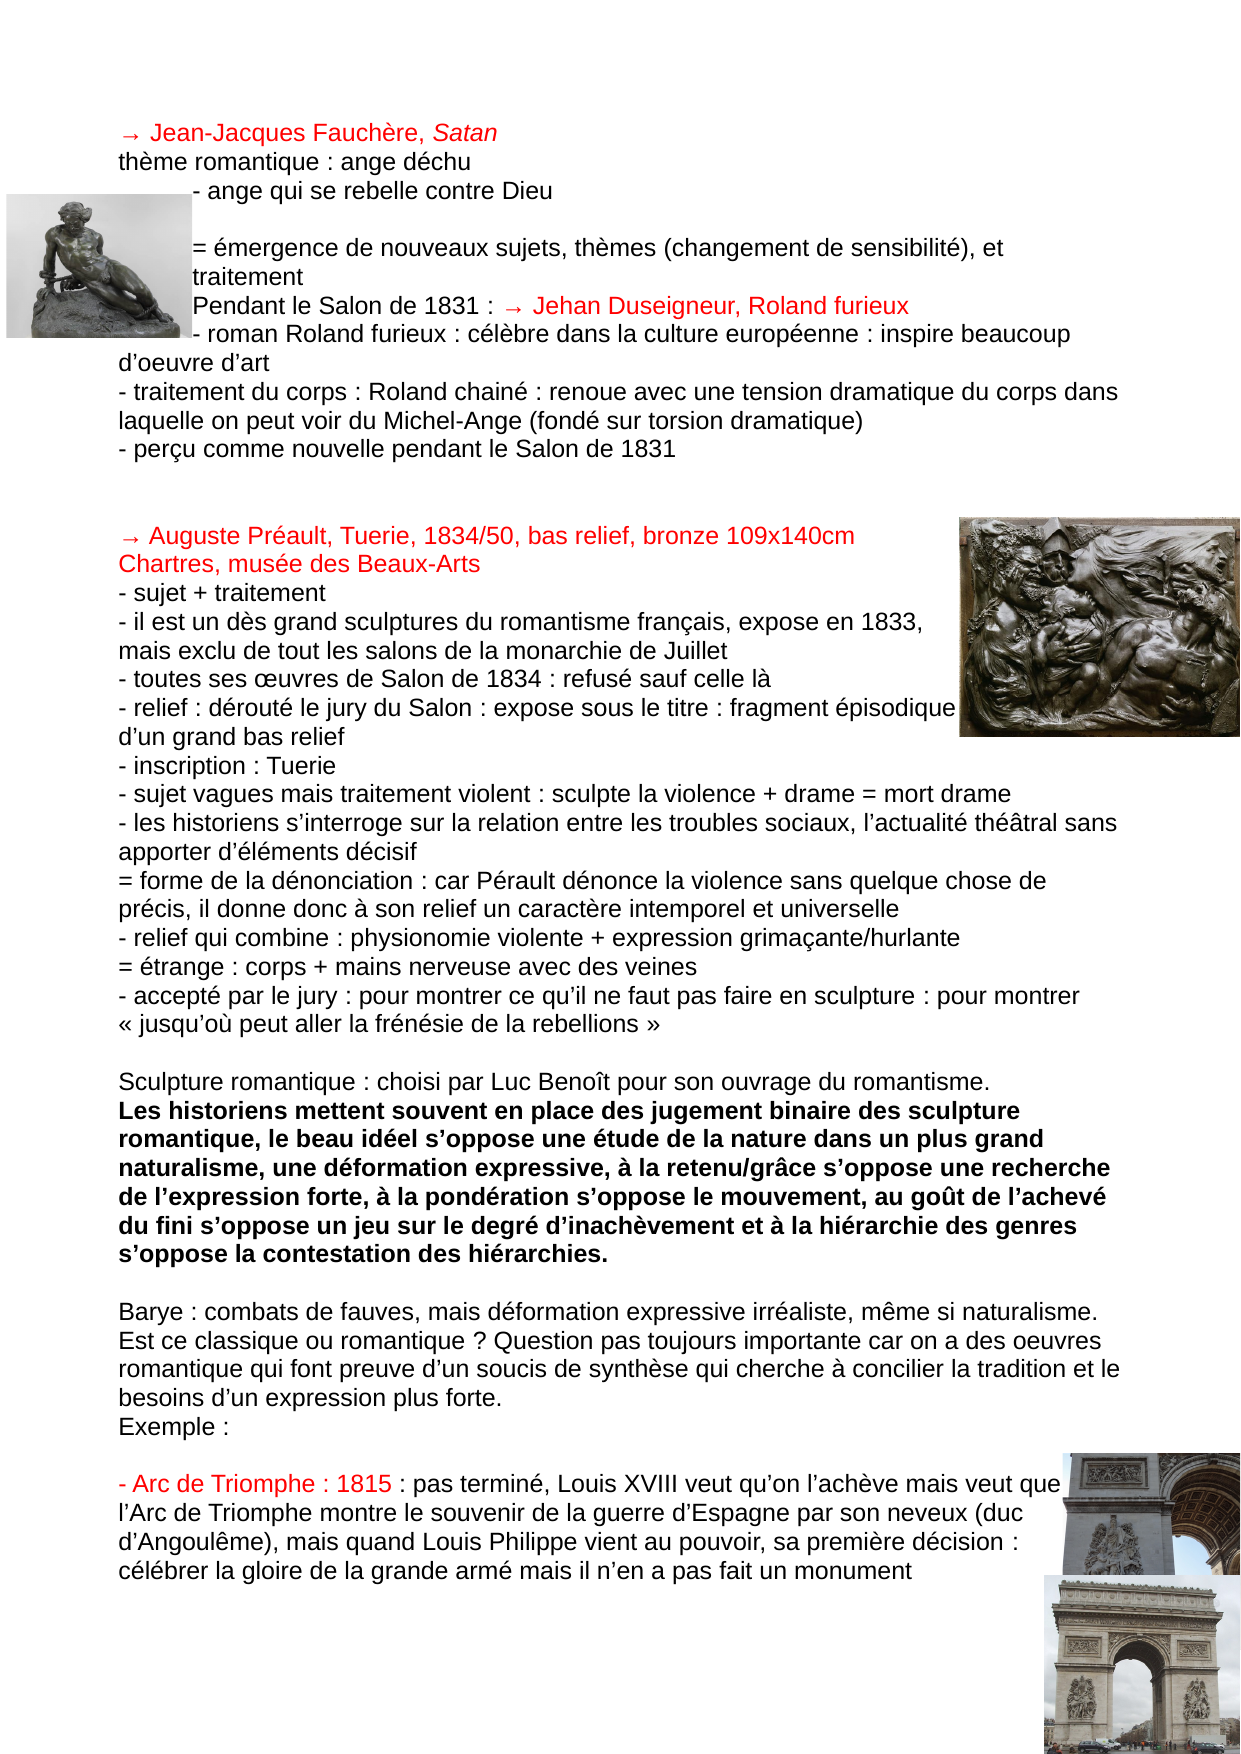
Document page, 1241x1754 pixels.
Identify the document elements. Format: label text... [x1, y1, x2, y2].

text - Arc de Triomphe : 1815 : pas terminé, Louis XVIII veut qu’on l’achève mais veut que l’Arc de Triomphe montre le souvenir de la guerre d’Espagne par son neveux (duc d’Angoulême), mais quand Louis Philippe vient au pouvoir, sa première décision : célébrer la gloire de la grande armé mais il n’en a pas fait un monument [118, 1469, 1062, 1584]
text - traitement du corps : Roland chainé : renoue avec une tension dramatique du corps dans laquelle on peut voir du Michel-Ange (fondé sur torsion dramatique) [118, 377, 1122, 434]
text → Jean-Jacques Fauchère, Satan [118, 118, 1122, 147]
text Sculpture romantique : choisi par Luc Benoît pour son ouvrage du romantisme. [118, 1067, 1122, 1096]
text - ange qui se rebelle contre Dieu [118, 176, 1122, 204]
text = émergence de nouveaux sujets, thèmes (changement de sensibilité), et traitement [193, 233, 1122, 291]
text - relief : dérouté le jury du Salon : expose sous le titre : fragment épisodique d’un grand bas relief [118, 693, 1122, 751]
text - perçu comme nouvelle pendant le Salon de 1831 [118, 434, 1122, 463]
text - relief qui combine : physionomie violente + expression grimaçante/hurlante [118, 923, 1122, 952]
text - sujet vagues mais traitement violent : sculpte la violence + drame = mort drame [118, 779, 1122, 808]
text Pendant le Salon de 1831 : → Jehan Duseigneur, Roland furieux [193, 291, 1122, 319]
text - inscription : Tuerie [118, 751, 1122, 779]
text - sujet + traitement [118, 578, 959, 607]
text - toutes ses œuvres de Salon de 1834 : refusé sauf celle là [118, 664, 959, 693]
text = étrange : corps + mains nerveuse avec des veines [118, 952, 1122, 981]
picture [6, 194, 193, 338]
text = forme de la dénonciation : car Pérault dénonce la violence sans quelque chose de précis, il donne donc à son relief un caractère intemporel et universelle [118, 866, 1122, 923]
picture [1044, 1453, 1241, 1754]
text Barye : combats de fauves, mais déformation expressive irréaliste, même si naturalisme. [118, 1297, 1122, 1326]
text thème romantique : ange déchu [118, 147, 1122, 176]
picture [959, 517, 1240, 737]
text - il est un dès grand sculptures du romantisme français, expose en 1833, mais exclu de tout les salons de la monarchie de Juillet [118, 607, 959, 664]
text Exemple : [118, 1412, 1122, 1441]
text - les historiens s’interroge sur la relation entre les troubles sociaux, l’actualité théâtral sans apporter d’éléments décisif [118, 808, 1122, 866]
text - accepté par le jury : pour montrer ce qu’il ne faut pas faire en sculpture : pour montrer « jusqu’où peut aller la frénésie de la rebellions » [118, 981, 1122, 1038]
text Les historiens mettent souvent en place des jugement binaire des sculpture romantique, le beau idéel s’oppose une étude de la nature dans un plus grand naturalisme, une déformation expressive, à la retenu/grâce s’oppose une recherche de l’expression forte, à la pondération s’oppose le mouvement, au goût de l’achevé du fini s’oppose un jeu sur le degré d’inachèvement et à la hiérarchie des genres s’oppose la contestation des hiérarchies. [118, 1096, 1122, 1268]
text → Auguste Préault, Tuerie, 1834/50, bas relief, bronze 109x140cm Chartres, musée des Beaux-Arts [118, 521, 959, 578]
text Est ce classique ou romantique ? Question pas toujours importante car on a des oeuvres romantique qui font preuve d’un soucis de synthèse qui cherche à concilier la tradition et le besoins d’un expression plus forte. [118, 1326, 1122, 1412]
text - roman Roland furieux : célèbre dans la culture européenne : inspire beaucoup d’oeuvre d’art [118, 319, 1122, 377]
